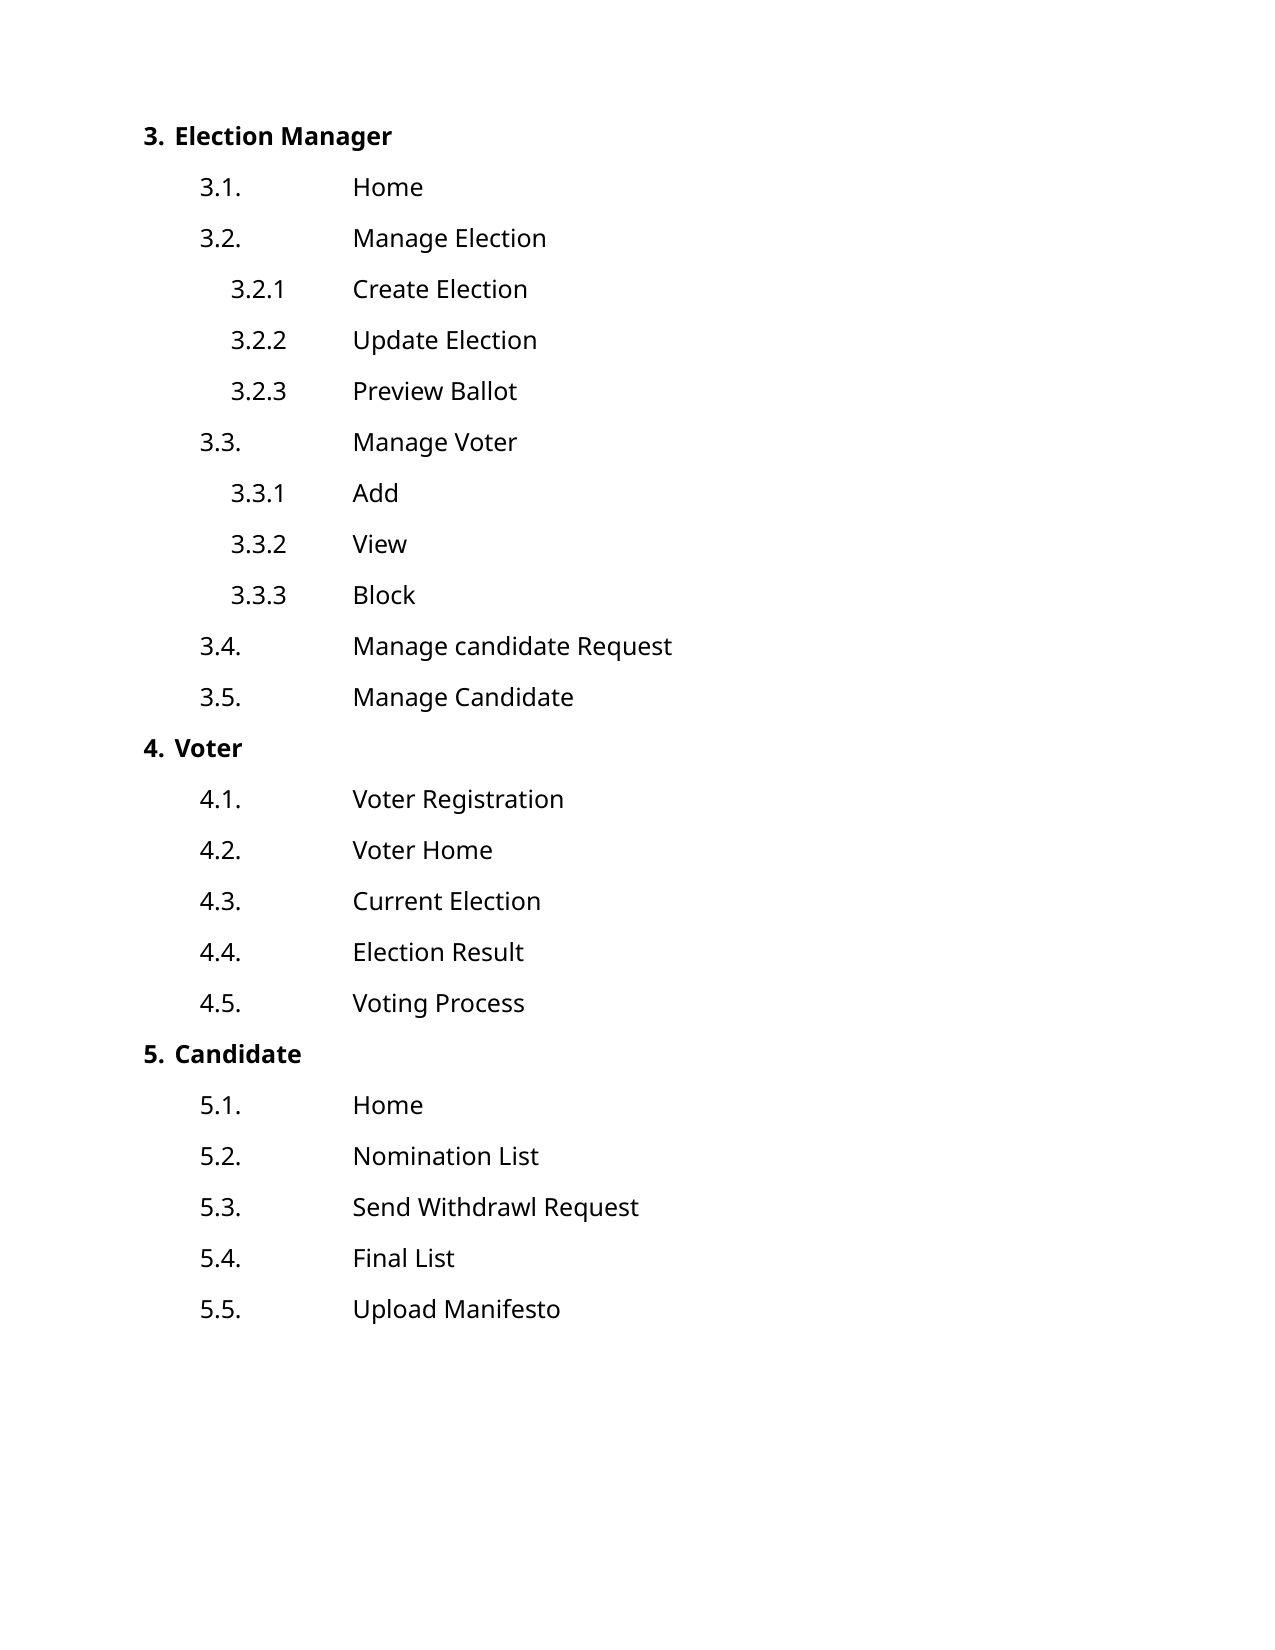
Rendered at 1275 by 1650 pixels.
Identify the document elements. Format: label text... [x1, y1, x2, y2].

list Voter Registration [193, 782, 1157, 816]
list 3.2.3 Preview Ballot [193, 373, 1157, 407]
list Manage candidate Request [193, 628, 1157, 663]
list 3.2.2 Update Election [193, 322, 1157, 356]
list Home [193, 169, 1157, 203]
list Manage Voter [193, 424, 1157, 458]
list Send Withdrawl Request [193, 1190, 1157, 1224]
list 3.3.1 Add [193, 475, 1157, 509]
list Election Manager [137, 118, 1157, 152]
list Manage Candidate [193, 679, 1157, 714]
list Election Result [193, 935, 1157, 969]
list Voter Home [193, 833, 1157, 867]
list Manage Election [193, 220, 1157, 254]
list Final List [193, 1241, 1157, 1275]
list Current Election [193, 884, 1157, 918]
list Home [193, 1088, 1157, 1122]
list Upload Manifesto [193, 1292, 1157, 1326]
list 3.3.2 View [193, 526, 1157, 561]
list 3.2.1 Create Election [193, 271, 1157, 305]
list Voter [137, 731, 1157, 765]
list Candidate [137, 1037, 1157, 1071]
list 3.3.3 Block [193, 577, 1157, 612]
list Nomination List [193, 1139, 1157, 1173]
list Voting Process [193, 986, 1157, 1020]
